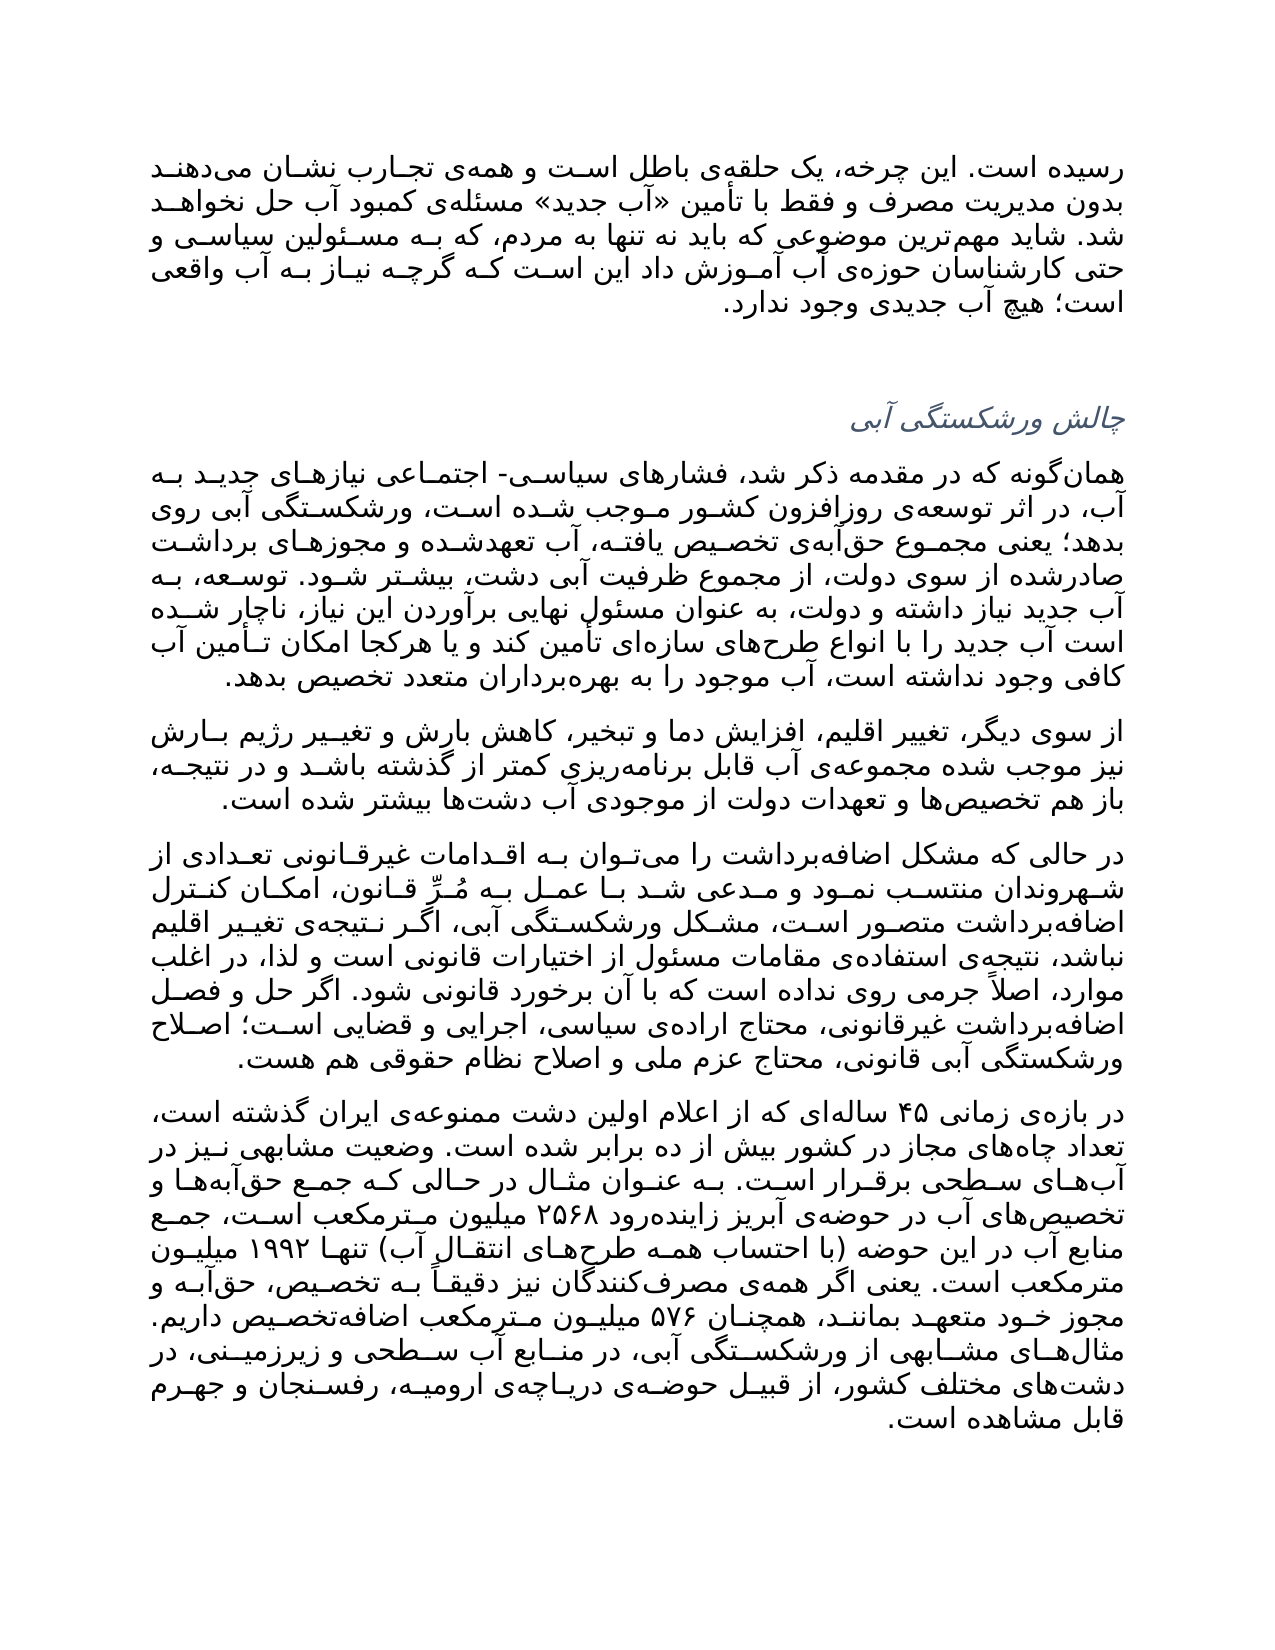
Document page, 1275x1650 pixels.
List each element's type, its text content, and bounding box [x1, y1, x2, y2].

subtitle چالش ورشکستگی آبی [150, 401, 1125, 435]
text در بازه‌ی زمانی ۴۵ ساله‌ای که از اعلام اولین دشت ممنوعه‌ی ایران گذشته است، تعداد چاه‌های مجاز در کشور بیش از ده برابر شده است. وضعیت مشابهی نیز در آب‌های سطحی برقرار است. به عنوان مثال در حالی که جمع حق‌آبه‌ها و تخصیص‌های آب در حوضه‌ی آبریز زاینده‌رود ۲۵۶۸ میلیون مترمکعب است، جمع منابع آب در این حوضه (با احتساب همه طرح‌های انتقال آب) تنها ۱۹۹۲ میلیون مترمکعب است. یعنی اگر همه‌ی مصرف‌کنندگان نیز دقیقاً به تخصیص، حق‌آبه و مجوز خود متعهد بمانند، همچنان ۵۷۶ میلیون مترمکعب اضافه‌تخصیص داریم. مثال‌های مشابهی از ورشکستگی آبی، در منابع آب سطحی و زیرزمینی، در دشت‌های مختلف کشور، از قبیل حوضه‌ی دریاچه‌ی ارومیه، رفسنجان و جهرم قابل مشاهده است. [150, 1096, 1125, 1435]
text جالب اینکه معمولاً پیش از اجرای طرح‌های خلق «آب جدید»، «آب جدید» موهومی، به کاربران واقعی تخصیص داده شده‌است. مثلاً در حالی که تراز آبی حوضه‌ی آبریز زاینده‌رود، به خودی خود، منفی است، آب جدیدی که هنوز از سرشاخه‌های کارون به زاینده‌رود منتقل نشده است، به یزد و کاشان و کرمان رسیده است. این چرخه، یک حلقه‌ی باطل است و همه‌ی تجارب نشان می‌دهند بدون مدیریت مصرف و فقط با تأمین «آب جدید» مسئله‌ی کمبود آب حل نخواهد شد. شاید مهم‌ترین موضوعی که باید نه تنها به مردم، که به مسئولین سیاسی و حتی کارشناسان حوزه‌ی آب آموزش داد این است که گرچه نیاز به آب واقعی است؛ هیچ آب جدیدی وجود ندارد. [150, 150, 1125, 320]
text در حالی که مشکل اضافه‌برداشت را می‌توان به اقدامات غیرقانونی تعدادی از شهروندان منتسب نمود و مدعی شد با عمل به مُرِّ قانون، امکان کنترل اضافه‌برداشت متصور است، مشکل ورشکستگی آبی، اگر نتیجه‌ی تغییر اقلیم نباشد، نتیجه‌ی استفاده‌ی مقامات مسئول از اختیارات قانونی است و لذا، در اغلب موارد، اصلاً جرمی روی نداده است که با آن برخورد قانونی شود. اگر حل و فصل اضافه‌برداشت غیرقانونی، محتاج اراده‌ی سیاسی، اجرایی و قضایی است؛ اصلاح ورشکستگی آبی قانونی، محتاج عزم ملی و اصلاح نظام حقوقی هم هست. [150, 837, 1125, 1075]
text از سوی دیگر، تغییر اقلیم، افزایش دما و تبخیر، کاهش بارش و تغییر رژیم بارش نیز موجب شده مجموعه‌ی آب قابل برنامه‌ریزی کمتر از گذشته باشد و در نتیجه، باز هم تخصیص‌ها و تعهدات دولت از موجودی آب دشت‌ها بیشتر شده است. [150, 714, 1125, 816]
text همان‌گونه که در مقدمه ذکر شد، فشارهای سیاسی- اجتماعی نیازهای جدید به آب، در اثر توسعه‌ی روزافزون کشور موجب شده است، ورشکستگی آبی روی بدهد؛ یعنی مجموع حق‌آبه‌ی تخصیص یافته، آب تعهدشده و مجوزهای برداشت صادرشده از سوی دولت، از مجموع ظرفیت آبی دشت، بیشتر شود. توسعه، به آب جدید نیاز داشته و دولت، به عنوان مسئول نهایی برآوردن این نیاز، ناچار شده است آب جدید را با انواع طرح‌های سازه‌ای تأمین کند و یا هرکجا امکان تأمین آب کافی وجود نداشته است، آب موجود را به بهره‌برداران متعدد تخصیص بدهد. [150, 456, 1125, 694]
